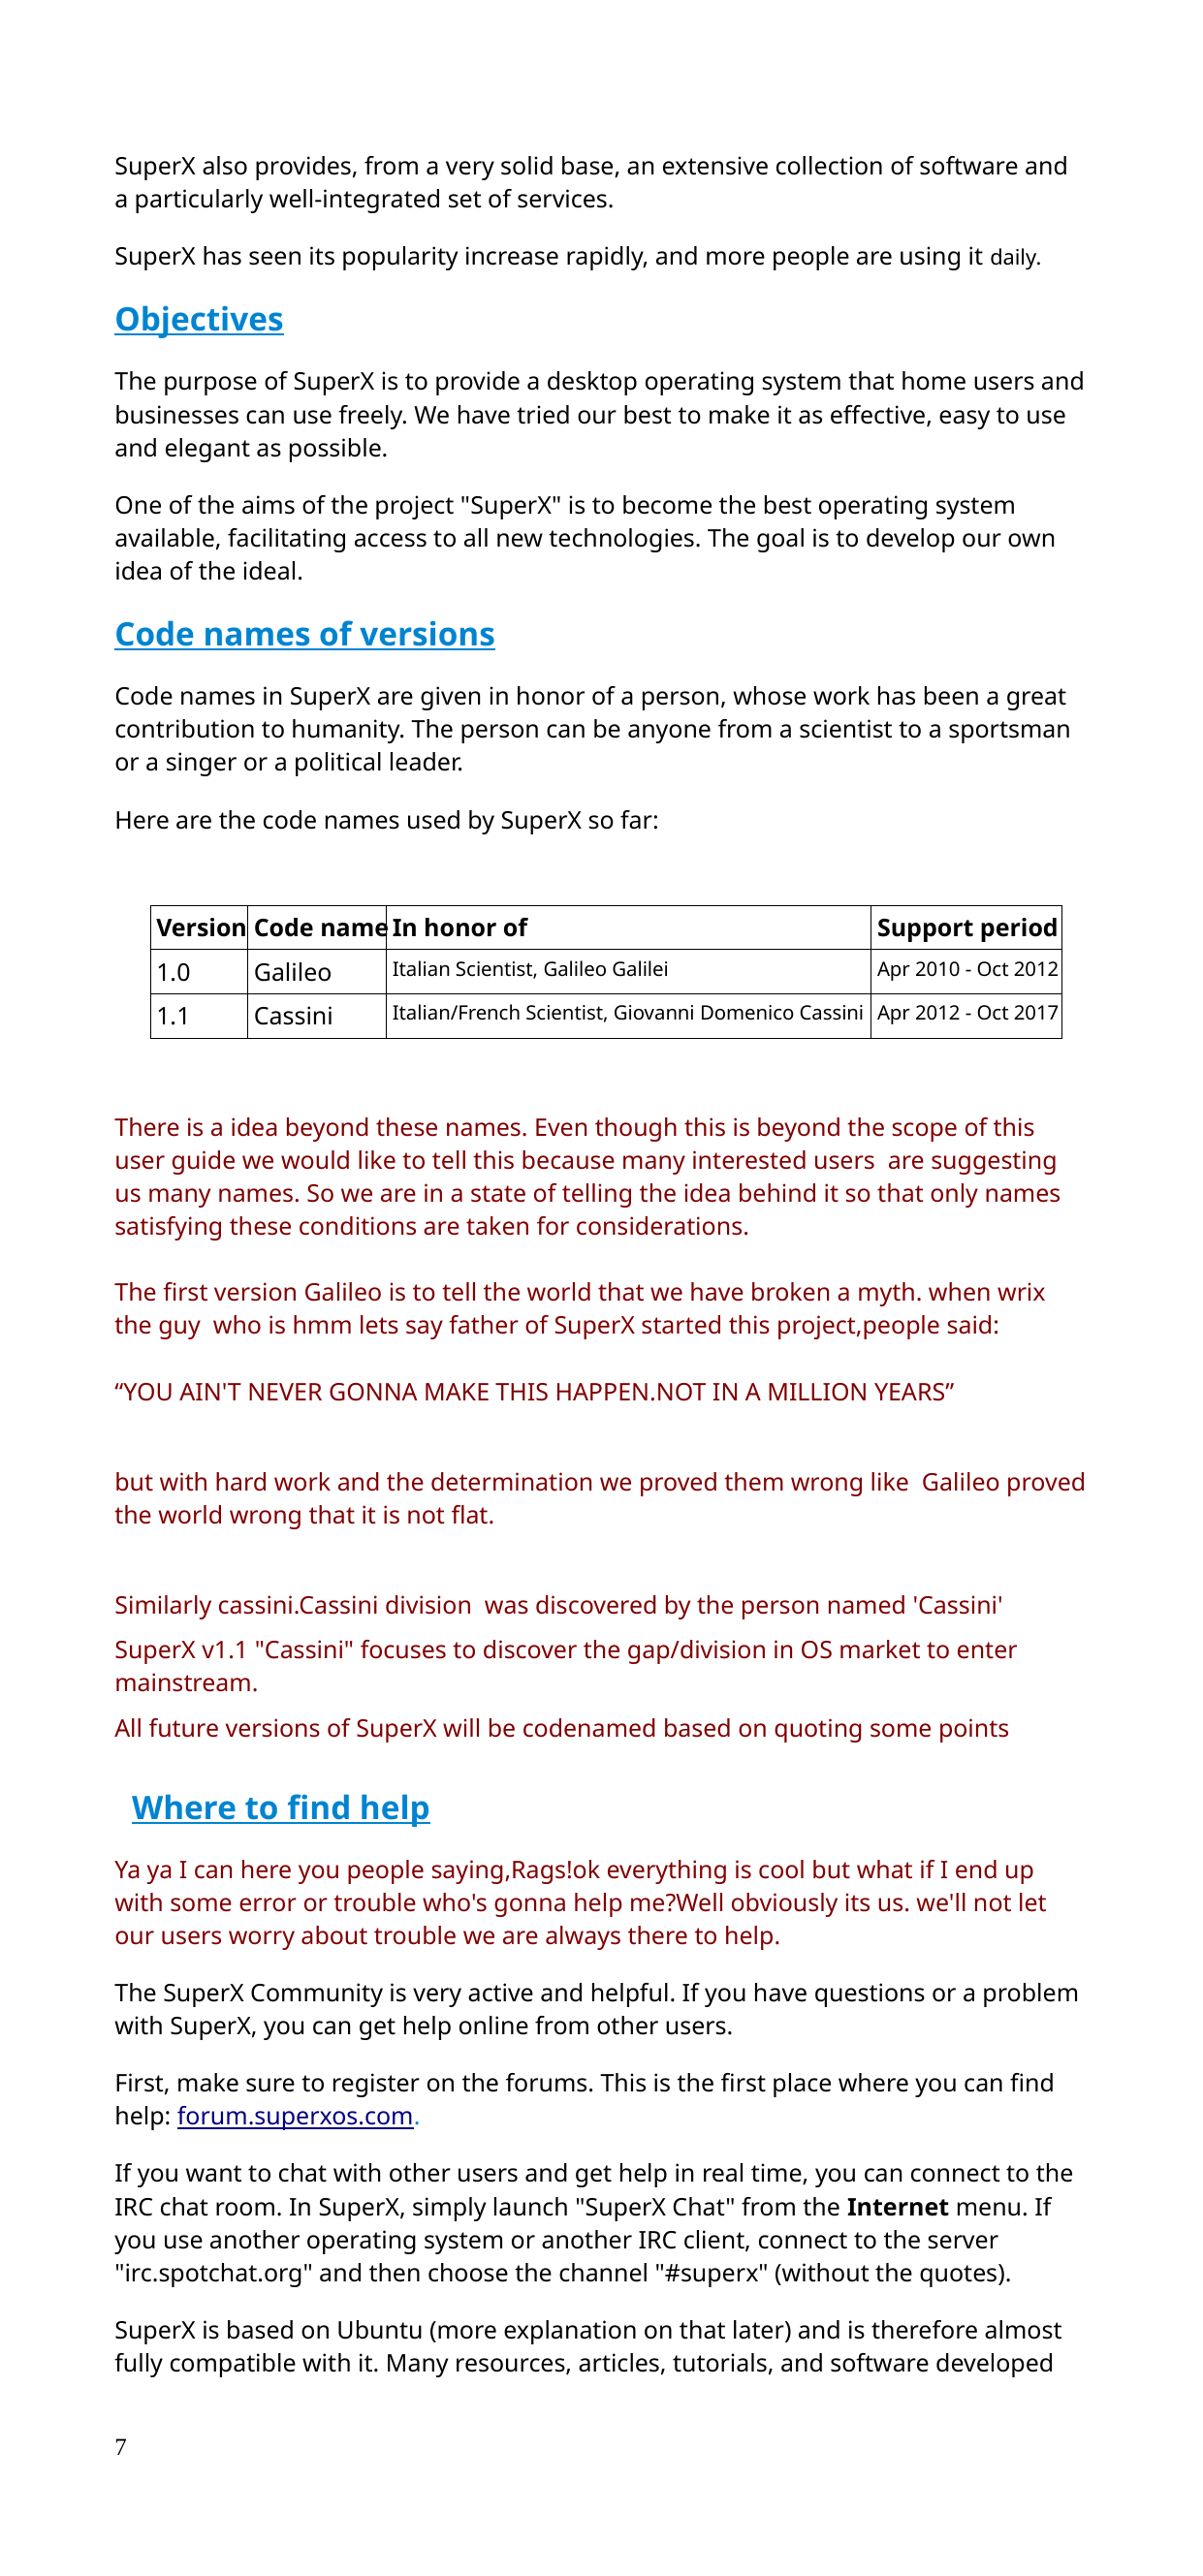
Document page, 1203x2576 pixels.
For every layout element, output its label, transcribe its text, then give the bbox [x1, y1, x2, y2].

table_cell Apr 2012 - Oct 2017 [871, 994, 1061, 1038]
text but with hard work and the determination we proved them wrong like Galileo proved the world wrong that it is not flat. [114, 1464, 1088, 1530]
table_cell Italian/French Scientist, Giovanni Domenico Cassini [387, 994, 871, 1038]
text Objectives [114, 297, 1088, 340]
table_cell Galileo [248, 950, 386, 993]
table_header Support period [871, 906, 1061, 949]
text All future versions of SuperX will be codenamed based on quoting some points [114, 1712, 1088, 1744]
table_cell Italian Scientist, Galileo Galilei [387, 950, 871, 993]
text SuperX is based on Ubuntu (more explanation on that later) and is therefore almost fully compatible with it. Many resources, articles, tutorials, and software developed [114, 2312, 1088, 2378]
text SuperX also provides, from a very solid base, an extensive collection of software and a particularly well-integrated set of services. [114, 148, 1088, 215]
table_header In honor of [387, 906, 871, 949]
text The SuperX Community is very active and helpful. If you have questions or a problem with SuperX, you can get help online from other users. [114, 1976, 1088, 2042]
text Code names of versions [114, 612, 1088, 655]
text There is a idea beyond these names. Even though this is beyond the scope of this user guide we would like to tell this because many interested users are suggesting us many names. So we are in a state of telling the idea behind it so that only names satisfying these conditions are taken for considerations. The first version Galileo is to tell the world that we have broken a myth. when wrix the guy who is hmm lets say father of SuperX started this project,people said: “YOU AIN'T NEVER GONNA MAKE THIS HAPPEN.NOT IN A MILLION YEARS” [114, 1111, 1088, 1407]
text Ya ya I can here you people saying,Rags!ok everything is cool but what if I end up with some error or trouble who's gonna help me?Well obviously its us. we'll not let our users worry about trouble we are always there to help. [114, 1853, 1088, 1952]
text The purpose of SuperX is to provide a desktop operating system that home users and businesses can use freely. We have tried our best to make it as effective, easy to use and elegant as possible. [114, 364, 1088, 463]
text Similarly cassini.Cassini division was discovered by the person named 'Cassini' [114, 1587, 1088, 1620]
text Here are the code names used by SuperX so far: [114, 802, 1088, 835]
table_header Version [151, 906, 247, 949]
subtitle Where to find help [132, 1784, 1088, 1829]
table_header Code name [248, 906, 386, 949]
text First, make sure to register on the forums. This is the first place where you can find help: forum.superxos.com. [114, 2066, 1088, 2132]
text Code names in SuperX are given in honor of a person, whose work has been a great contribution to humanity. The person can be anyone from a scientist to a sportsman or a singer or a political leader. [114, 679, 1088, 778]
table_cell 1.0 [151, 950, 247, 993]
table_cell Cassini [248, 994, 386, 1038]
table_cell Apr 2010 - Oct 2012 [871, 950, 1061, 993]
text SuperX has seen its popularity increase rapidly, and more people are using it daily. [114, 239, 1088, 272]
text SuperX v1.1 "Cassini" focuses to discover the gap/division in OS market to enter mainstream. [114, 1633, 1088, 1699]
text One of the aims of the project "SuperX" is to become the best operating system available, facilitating access to all new technologies. The goal is to develop our own idea of the ideal. [114, 487, 1088, 587]
text If you want to chat with other users and get help in real time, you can connect to the IRC chat room. In SuperX, simply launch "SuperX Chat" from the Internet menu. If you use another operating system or another IRC client, connect to the server "irc.spotchat.org" and then choose the channel "#superx" (without the quotes). [114, 2156, 1088, 2288]
table_cell 1.1 [151, 994, 247, 1038]
